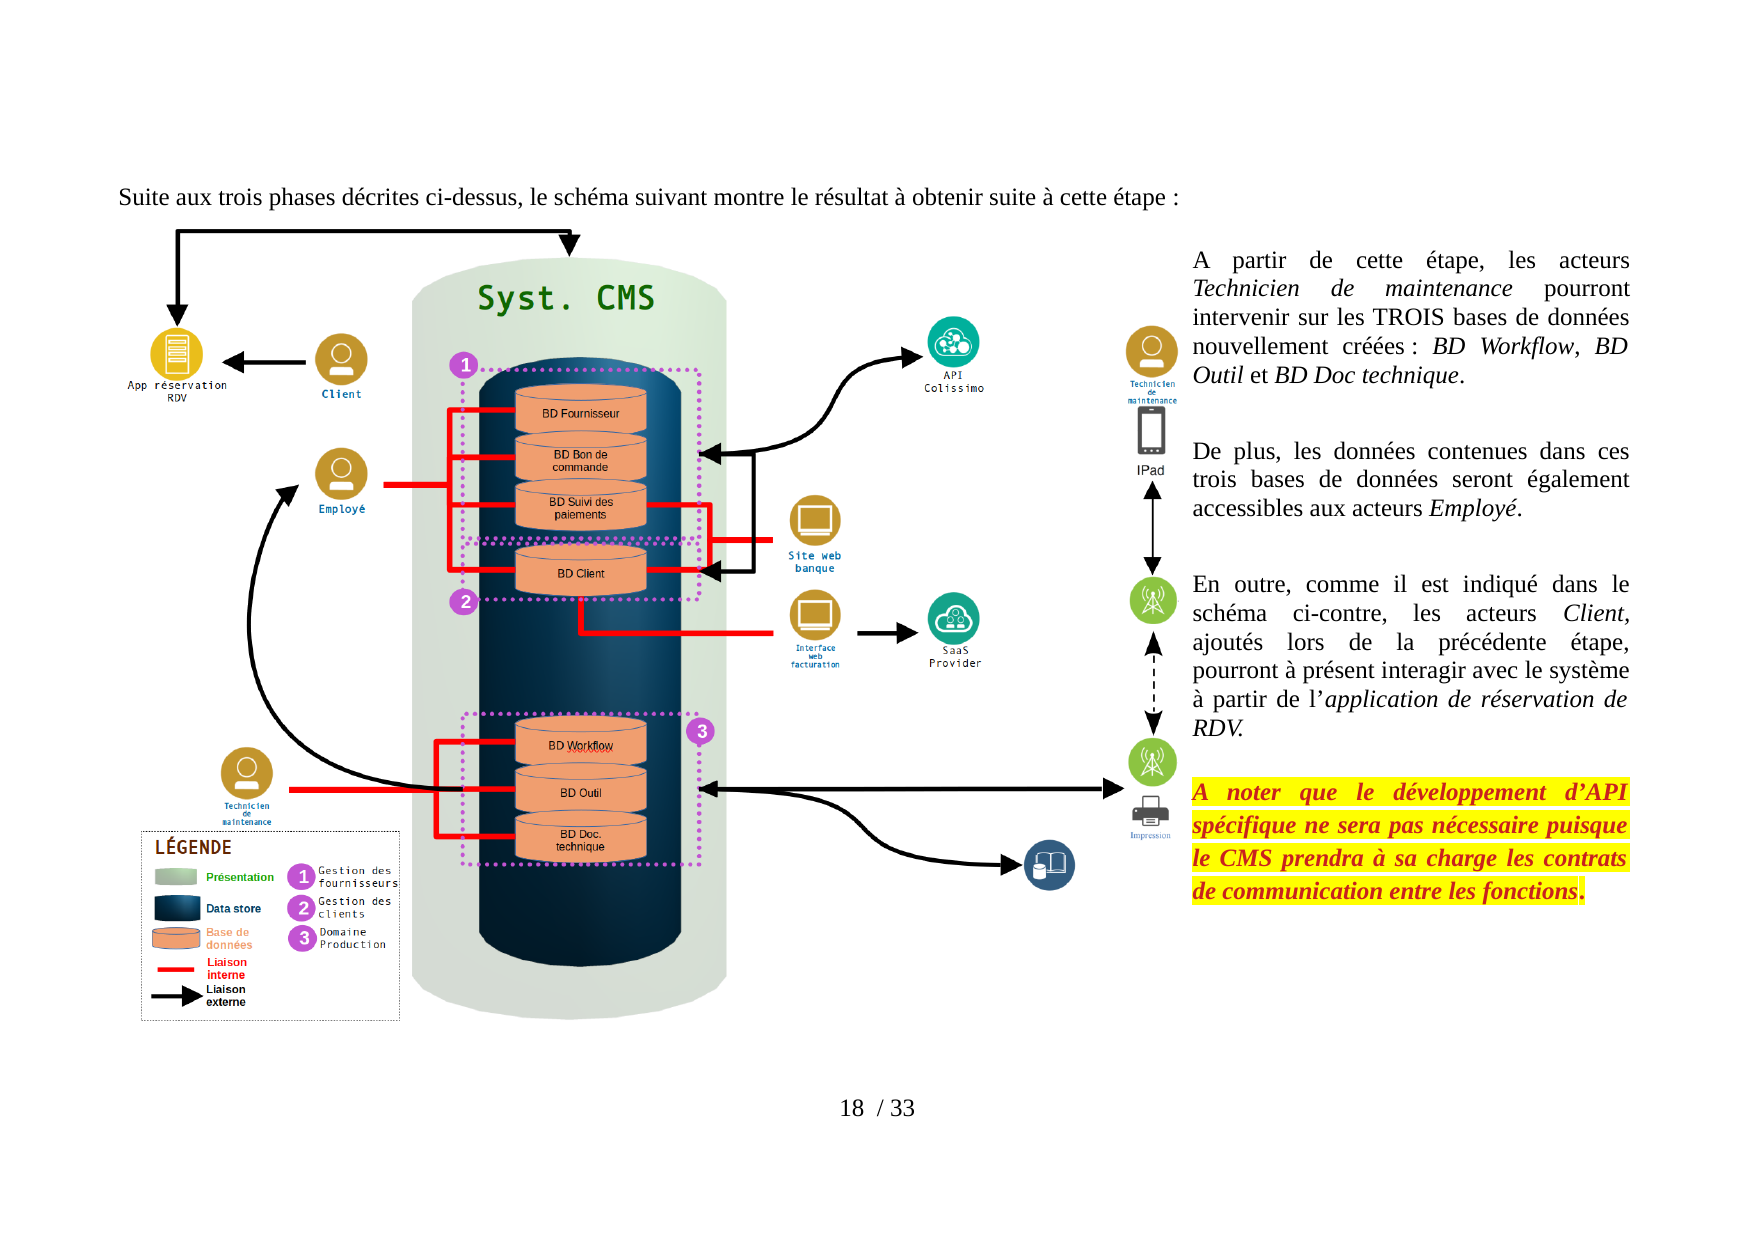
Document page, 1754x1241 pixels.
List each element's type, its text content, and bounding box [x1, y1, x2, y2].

picture [123, 221, 1181, 1025]
table_header A partir de cette étape, les acteurs Technicien de maintenance pourront intervenir sur les TROIS bases de données nouvellement créées : BD Workflow, BD Outil et BD Doc technique. De plus, les données contenues dans ces trois bases de données seront également accessibles aux acteurs Employé. En outre, comme il est indiqué dans le schéma ci-contre, les acteurs Client, ajoutés lors de la précédente étape, pourront à présent interagir avec le système à partir de l’application de réservation de RDV. A noter que le développement d’API spécifique ne sera pas nécessaire puisque le CMS prendra à sa charge les contrats de communication entre les fonctions. [1187, 215, 1636, 1030]
table_header [118, 215, 1187, 1030]
text Suite aux trois phases décrites ci-dessus, le schéma suivant montre le résultat à obtenir suite à cette étape : [118, 182, 1636, 211]
